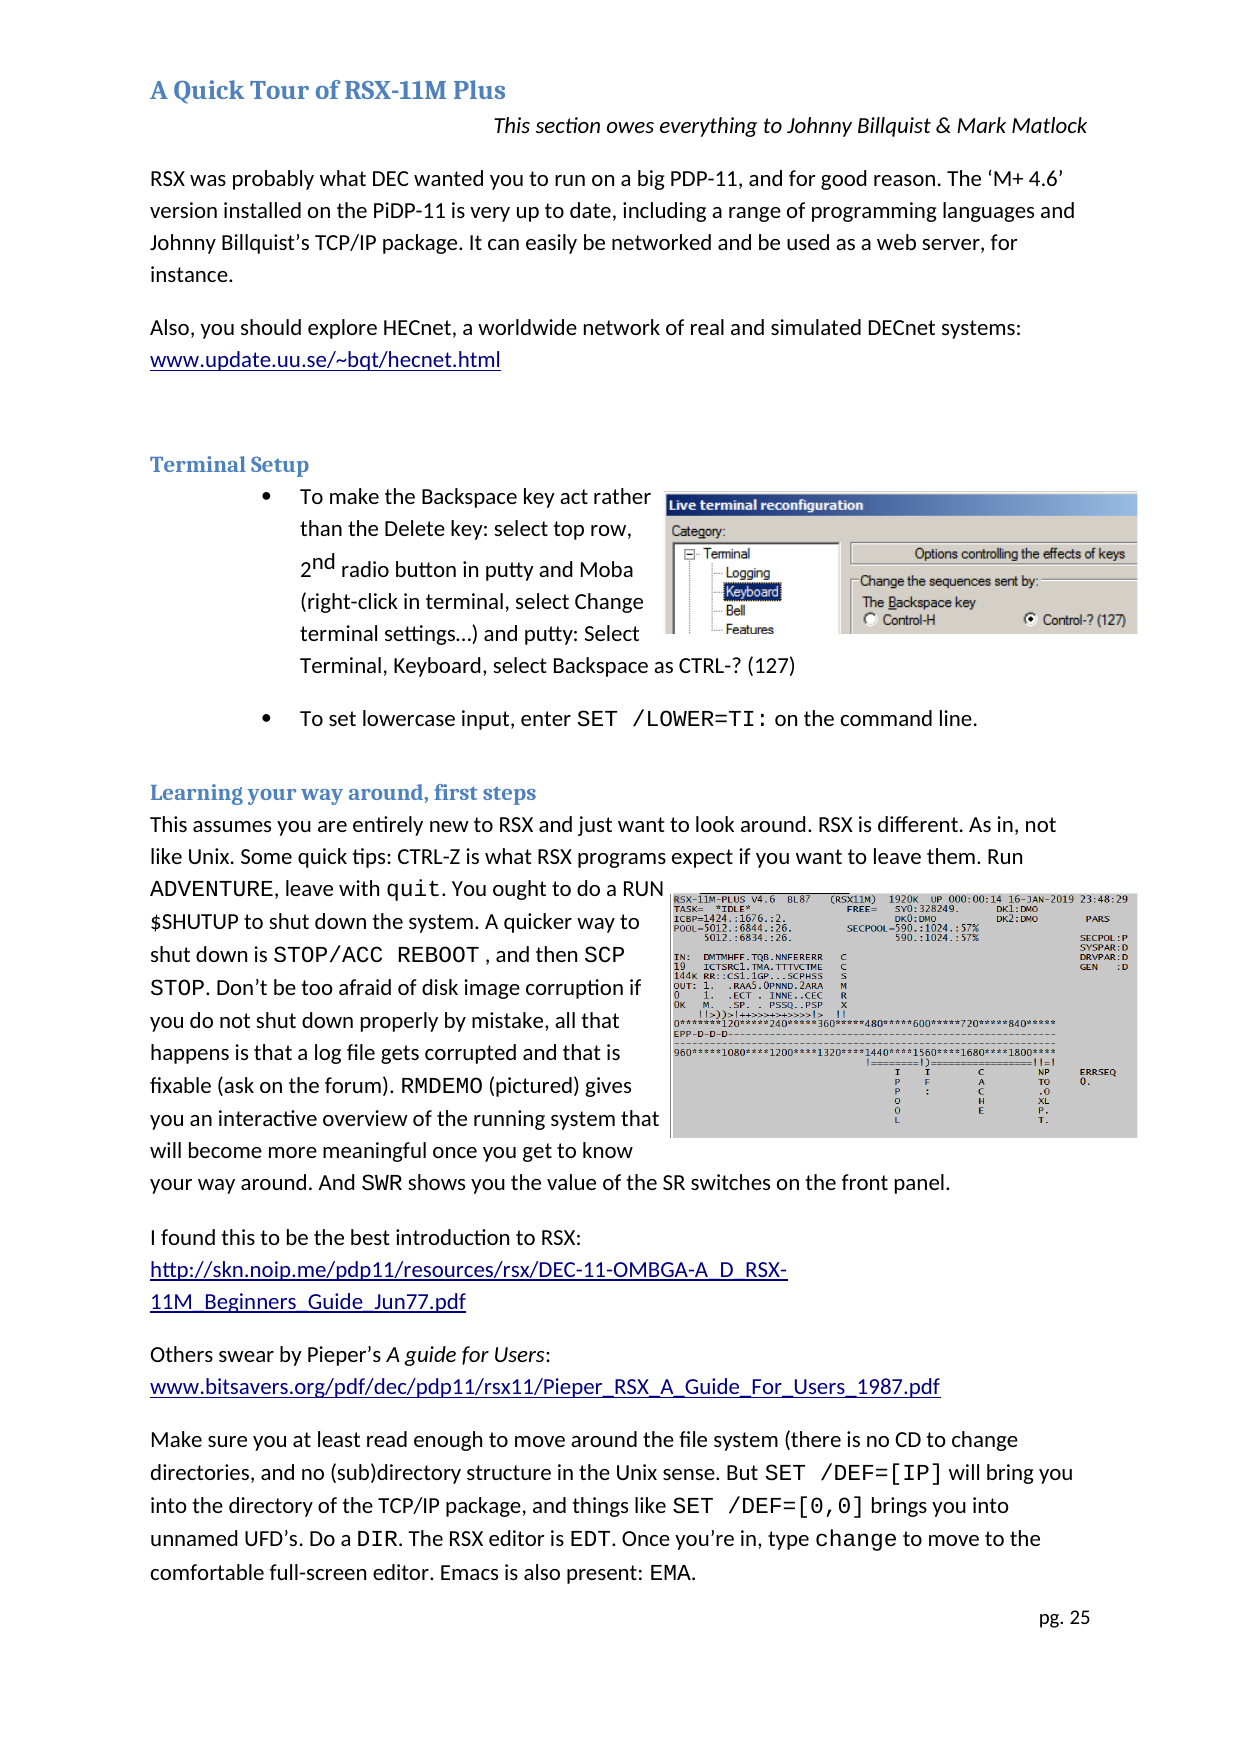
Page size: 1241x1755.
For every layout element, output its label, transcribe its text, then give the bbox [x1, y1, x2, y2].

text I found this to be the best introduction to RSX: http://skn.noip.me/pdp11/resources/rsx/DEC-11-OMBGA-A_D_RSX-11M_Beginners_Guide_Jun77.pdf [150, 1223, 1090, 1315]
text Also, you should explore HECnet, a worldwide network of real and simulated DECnet systems: www.update.uu.se/~bqt/hecnet.html [150, 313, 1090, 406]
list To make the Backspace key act rather than the Delete key: select top row, 2nd radio button in putty and Moba (right-click in terminal, select Change terminal settings…) and putty: Select Terminal, Keyboard, select Backspace as CTRL-? (127) [262, 482, 1090, 679]
text Learning your way around, first steps [150, 779, 1090, 806]
subtitle A Quick Tour of RSX-11M Plus [150, 75, 1090, 106]
text Make sure you at least read enough to move around the file system (there is no CD to change directories, and no (sub)directory structure in the Unix sense. But SET /DEF=[IP] will bring you into the directory of the TCP/IP package, and things like SET /DEF=[0,0] brings you into unnamed UFD’s. Do a DIR. The RSX editor is EDT. Once you’re in, type change to move to the comfortable full-screen editor. Emacs is also present: EMA. [150, 1425, 1090, 1587]
text Terminal Setup [150, 452, 1090, 478]
text This section owes everything to Johnny Billquist & Mark Matlock [150, 111, 1090, 139]
list To set lowercase input, enter SET /LOWER=TI: on the command line. [262, 704, 1090, 733]
text RSX was probably what DEC wanted you to run on a big PDP-11, and for good reason. The ‘M+ 4.6’ version installed on the PiDP-11 is very up to date, including a range of programming languages and Johnny Billquist’s TCP/IP package. It can easily be networked and be used as a web server, for instance. [150, 164, 1090, 288]
text This assumes you are entirely new to RSX and just want to look around. RSX is different. As in, not like Unix. Some quick tips: CTRL-Z is what RSX programs expect if you want to leave them. Run ADVENTURE, leave with quit. You ought to do a RUN $SHUTUP to shut down the system. A quicker way to shut down is STOP/ACC REBOOT , and then SCP STOP. Don’t be too afraid of disk image corruption if you do not shut down properly by mistake, all that happens is that a log file gets corrupted and that is fixable (ask on the forum). RMDEMO (pictured) gives you an interactive overview of the running system that will become more meaningful once you get to know your way around. And SWR shows you the value of the SR switches on the front panel. [150, 810, 1090, 1198]
text Others swear by Pieper’s A guide for Users: www.bitsavers.org/pdf/dec/pdp11/rsx11/Pieper_RSX_A_Guide_For_Users_1987.pdf [150, 1340, 1090, 1400]
